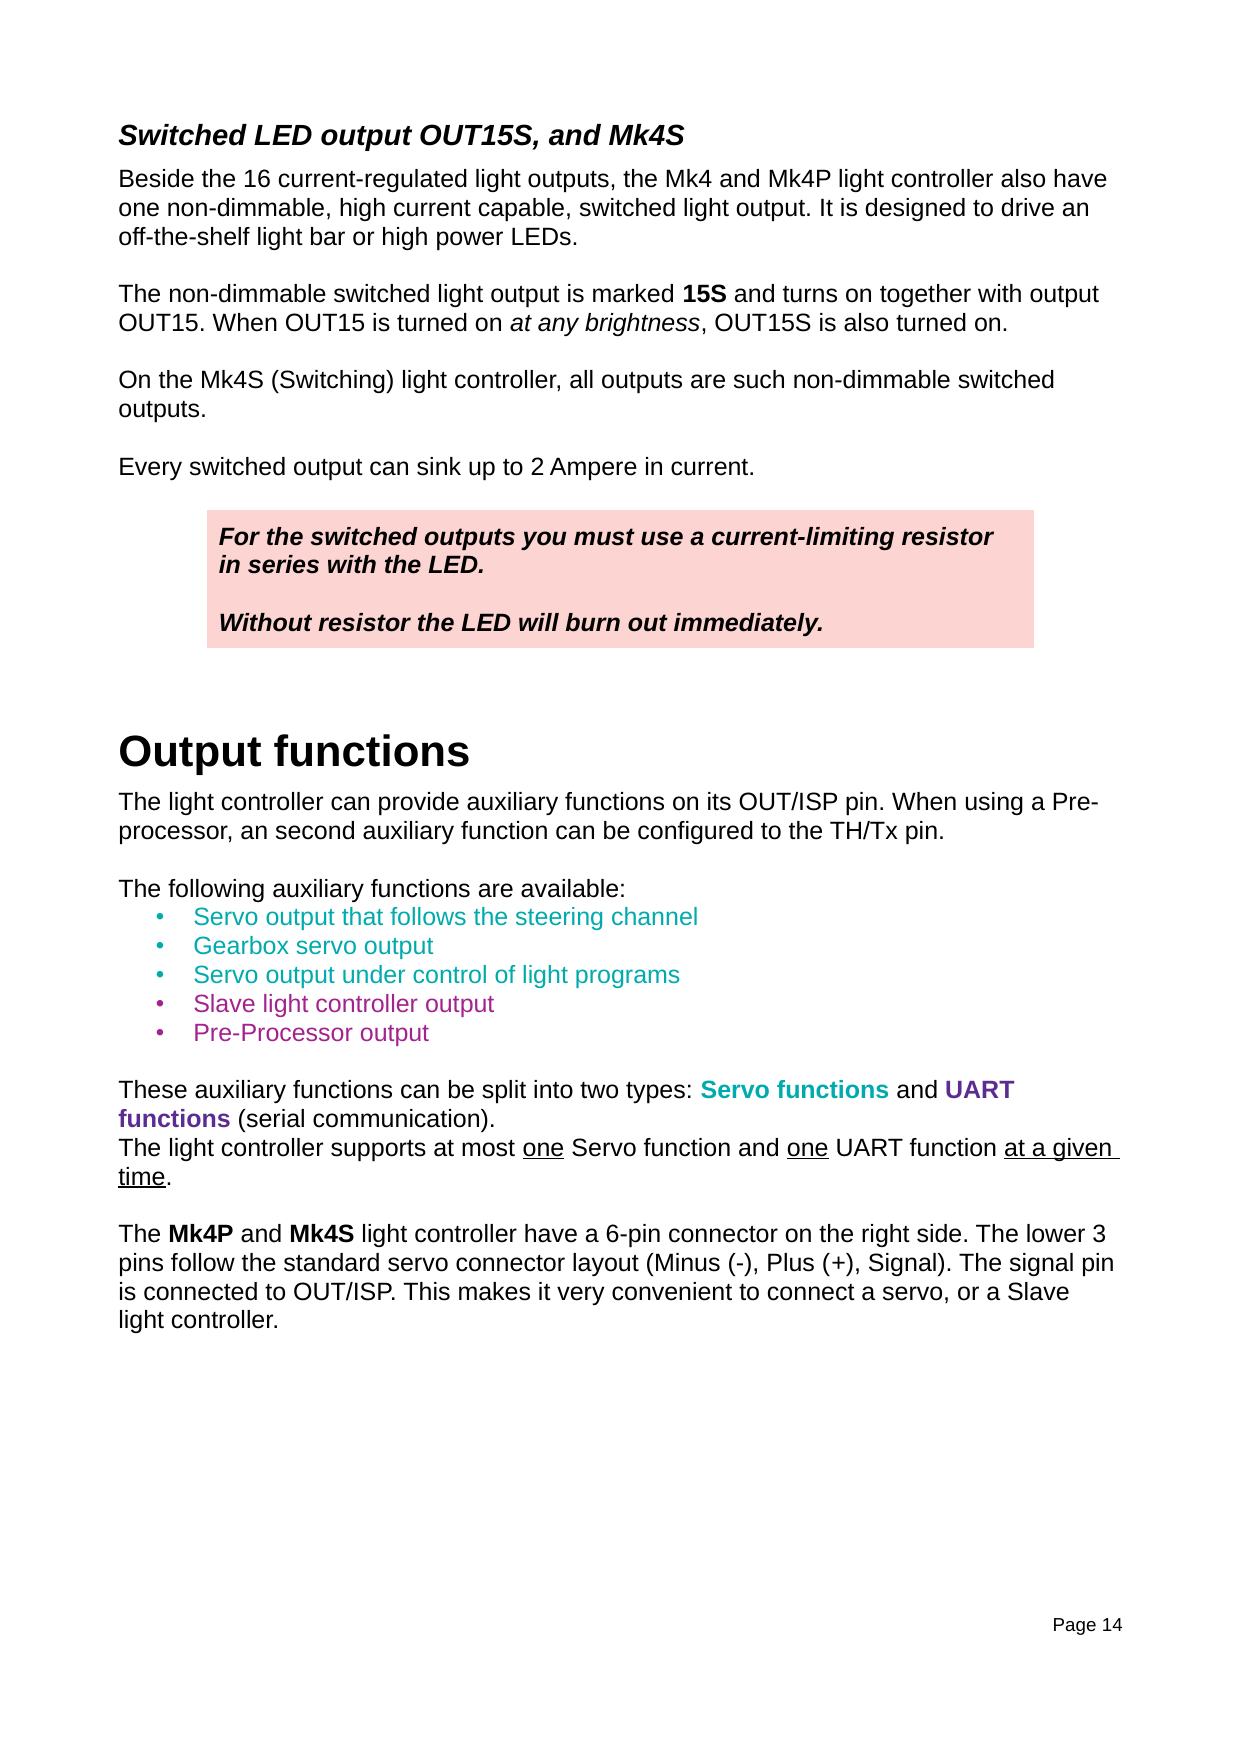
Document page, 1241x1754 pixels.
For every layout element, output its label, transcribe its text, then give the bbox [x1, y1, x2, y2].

list Pre-Processor output [156, 1018, 1122, 1047]
text These auxiliary functions can be split into two types: Servo functions and UART functions (serial communication). [118, 1075, 1122, 1133]
text The light controller can provide auxiliary functions on its OUT/ISP pin. When using a Pre-processor, an second auxiliary function can be configured to the TH/Tx pin. [118, 787, 1122, 845]
list Gearbox servo output [156, 931, 1122, 960]
text The Mk4P and Mk4S light controller have a 6-pin connector on the right side. The lower 3 pins follow the standard servo connector layout (Minus (-), Plus (+), Signal). The signal pin is connected to OUT/ISP. This makes it very convenient to connect a servo, or a Slave light controller. [118, 1219, 1122, 1334]
text Every switched output can sink up to 2 Ampere in current. [118, 452, 1122, 480]
subtitle Output functions [118, 725, 1122, 776]
list Servo output that follows the steering channel [156, 902, 1122, 931]
text Without resistor the LED will burn out immediately. [207, 579, 1034, 648]
subtitle Switched LED output OUT15S, and Mk4S [118, 118, 1122, 152]
text The following auxiliary functions are available: [118, 873, 1122, 902]
text The light controller supports at most one Servo function and one UART function at a given time. [118, 1133, 1122, 1190]
text The non-dimmable switched light output is marked 15S and turns on together with output OUT15. When OUT15 is turned on at any brightness, OUT15S is also turned on. [118, 279, 1122, 337]
list Slave light controller output [156, 989, 1122, 1018]
list Servo output under control of light programs [156, 960, 1122, 989]
text On the Mk4S (Switching) light controller, all outputs are such non-dimmable switched outputs. [118, 365, 1122, 423]
text For the switched outputs you must use a current-limiting resistor in series with the LED. [207, 510, 1034, 579]
text Beside the 16 current-regulated light outputs, the Mk4 and Mk4P light controller also have one non-dimmable, high current capable, switched light output. It is designed to drive an off-the-shelf light bar or high power LEDs. [118, 164, 1122, 250]
